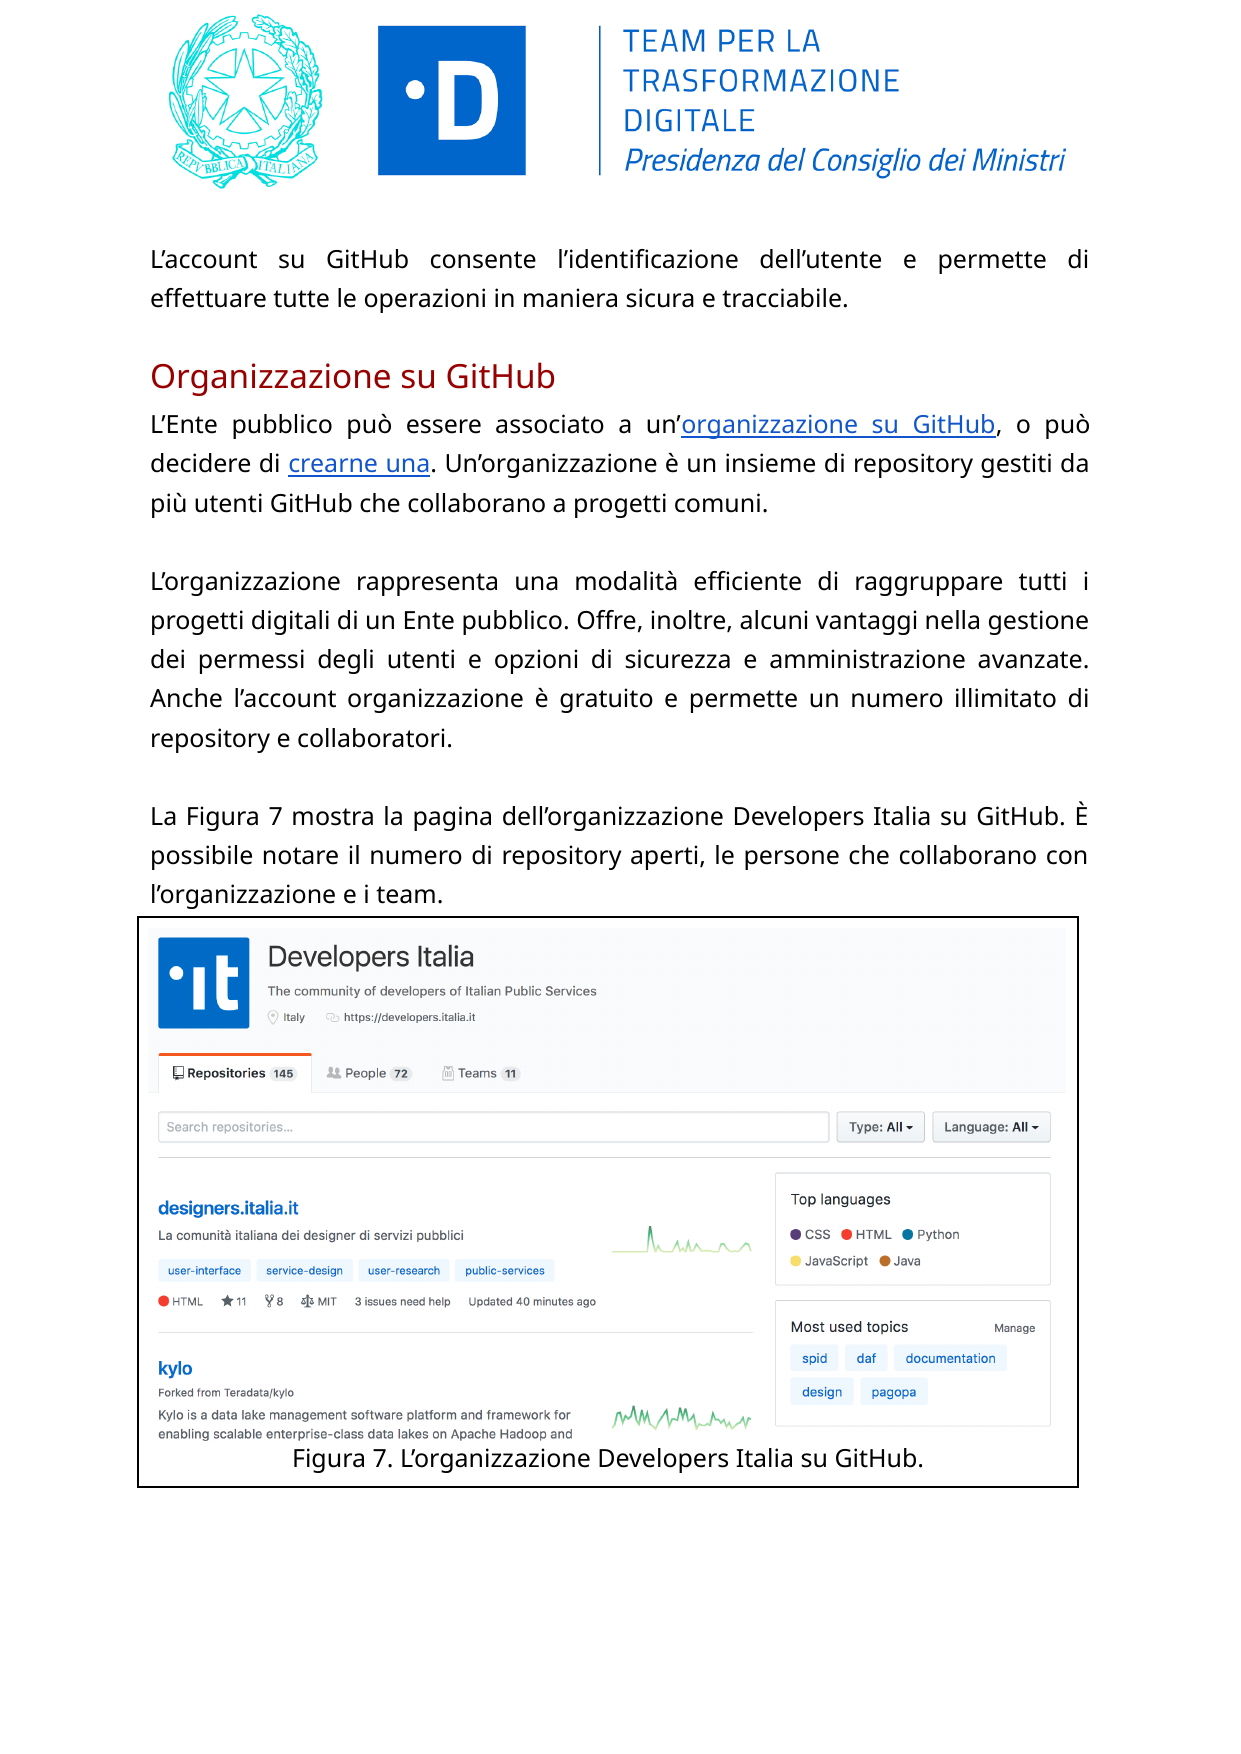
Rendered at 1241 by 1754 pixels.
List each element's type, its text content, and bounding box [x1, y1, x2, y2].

subtitle Organizzazione su GitHub [150, 353, 1090, 398]
text La Figura 7 mostra la pagina dell’organizzazione Developers Italia su GitHub. È possibile notare il numero di repository aperti, le persone che collaborano con l’organizzazione e i team. [150, 798, 1090, 911]
text L’Ente pubblico può essere associato a un’organizzazione su GitHub, o può decidere di crearne una. Un’organizzazione è un insieme di repository gestiti da più utenti GitHub che collaborano a progetti comuni. [150, 407, 1090, 519]
text L’organizzazione rappresenta una modalità efficiente di raggruppare tutti i progetti digitali di un Ente pubblico. Offre, inoltre, alcuni vantaggi nella gestione dei permessi degli utenti e opzioni di sicurezza e amministrazione avanzate. Anche l’account organizzazione è gratuito e permette un numero illimitato di repository e collaboratori. [150, 563, 1090, 754]
table_header Figura 7. L’organizzazione Developers Italia su GitHub. [139, 918, 1077, 1486]
text L’account su GitHub consente l’identificazione dell’utente e permette di effettuare tutte le operazioni in maniera sicura e tracciabile. [150, 241, 1090, 315]
picture [148, 928, 1066, 1441]
picture [150, 0, 1091, 203]
